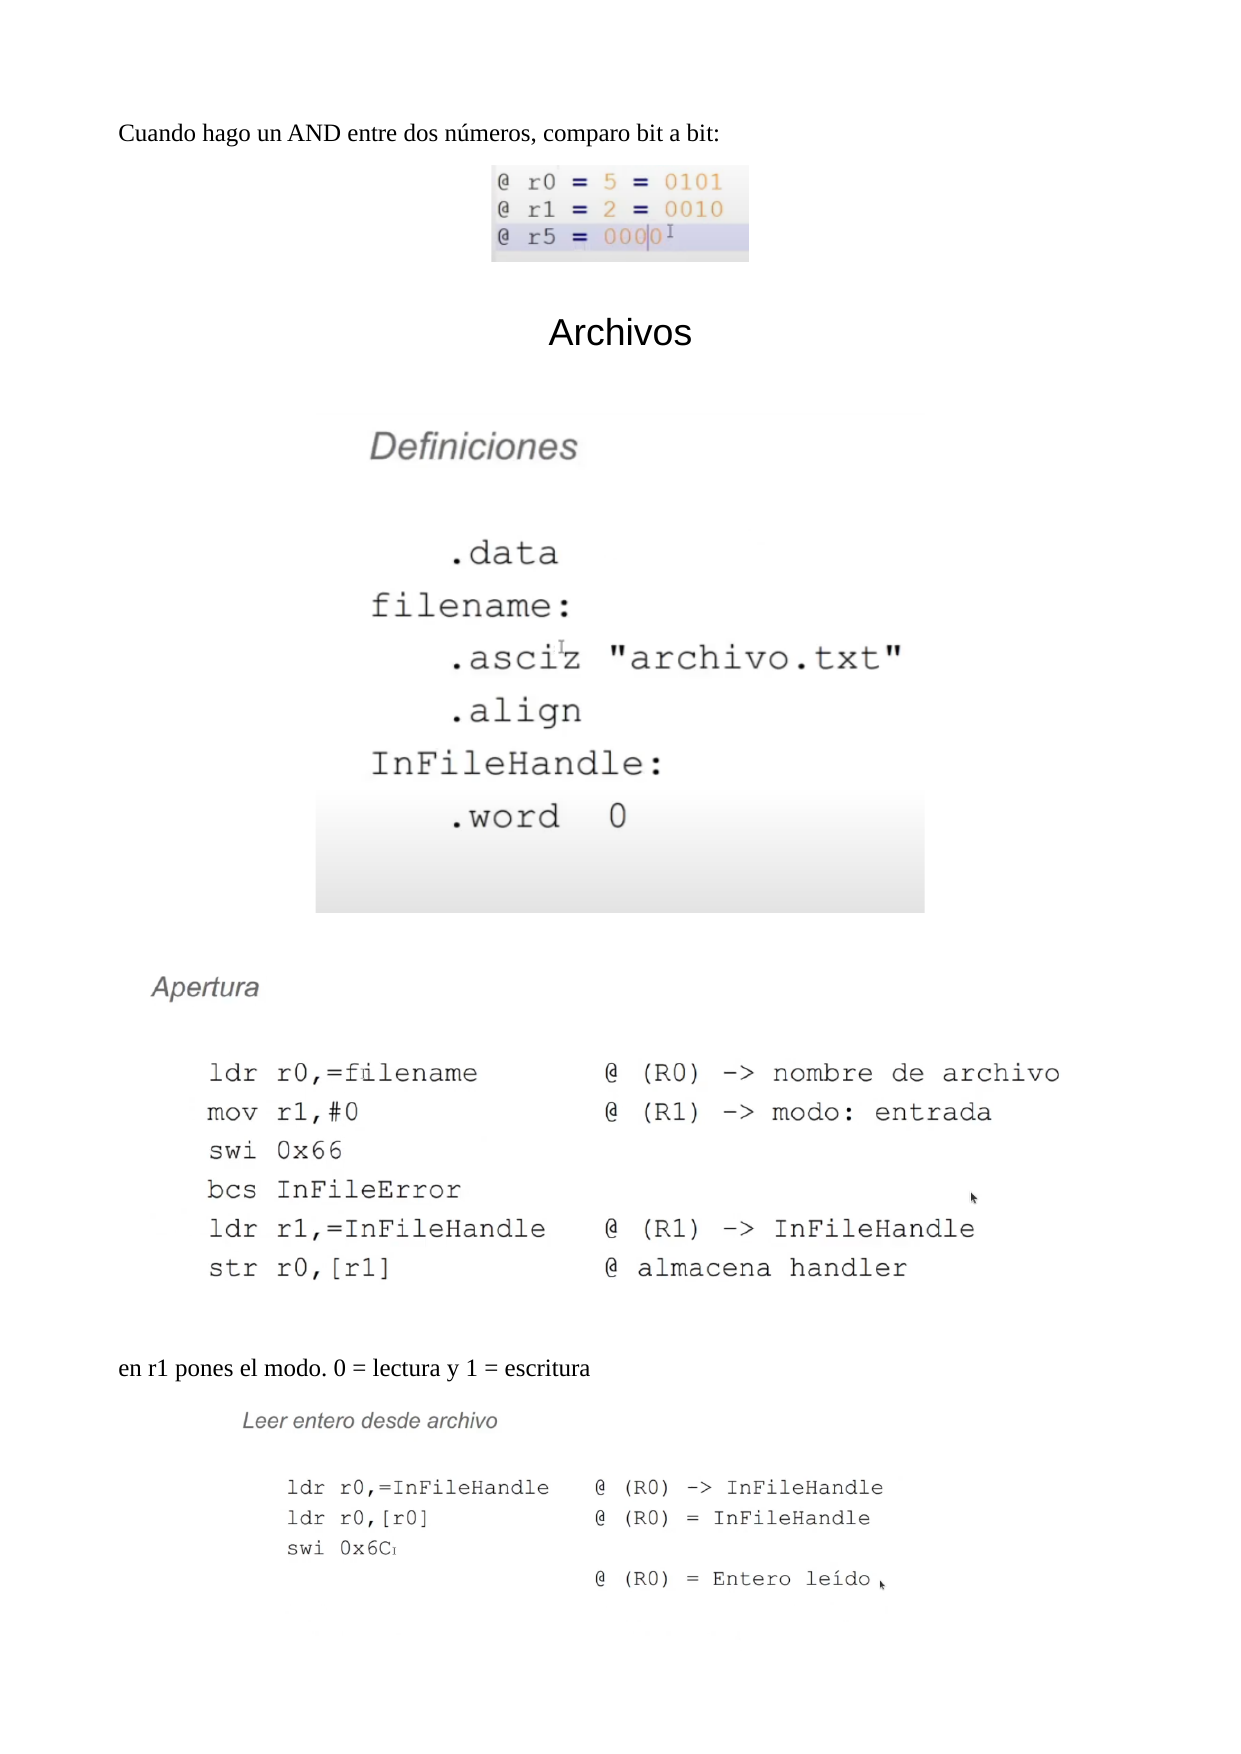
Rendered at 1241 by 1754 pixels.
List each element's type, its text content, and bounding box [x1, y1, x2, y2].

picture [112, 962, 1116, 1354]
subtitle Archivos [118, 267, 1122, 353]
picture [315, 413, 925, 913]
text Cuando hago un AND entre dos números, comparo bit a bit: [118, 118, 1122, 147]
picture [491, 165, 749, 262]
text en r1 pones el modo. 0 = lectura y 1 = escritura [118, 413, 1122, 1415]
picture [211, 1402, 993, 1707]
